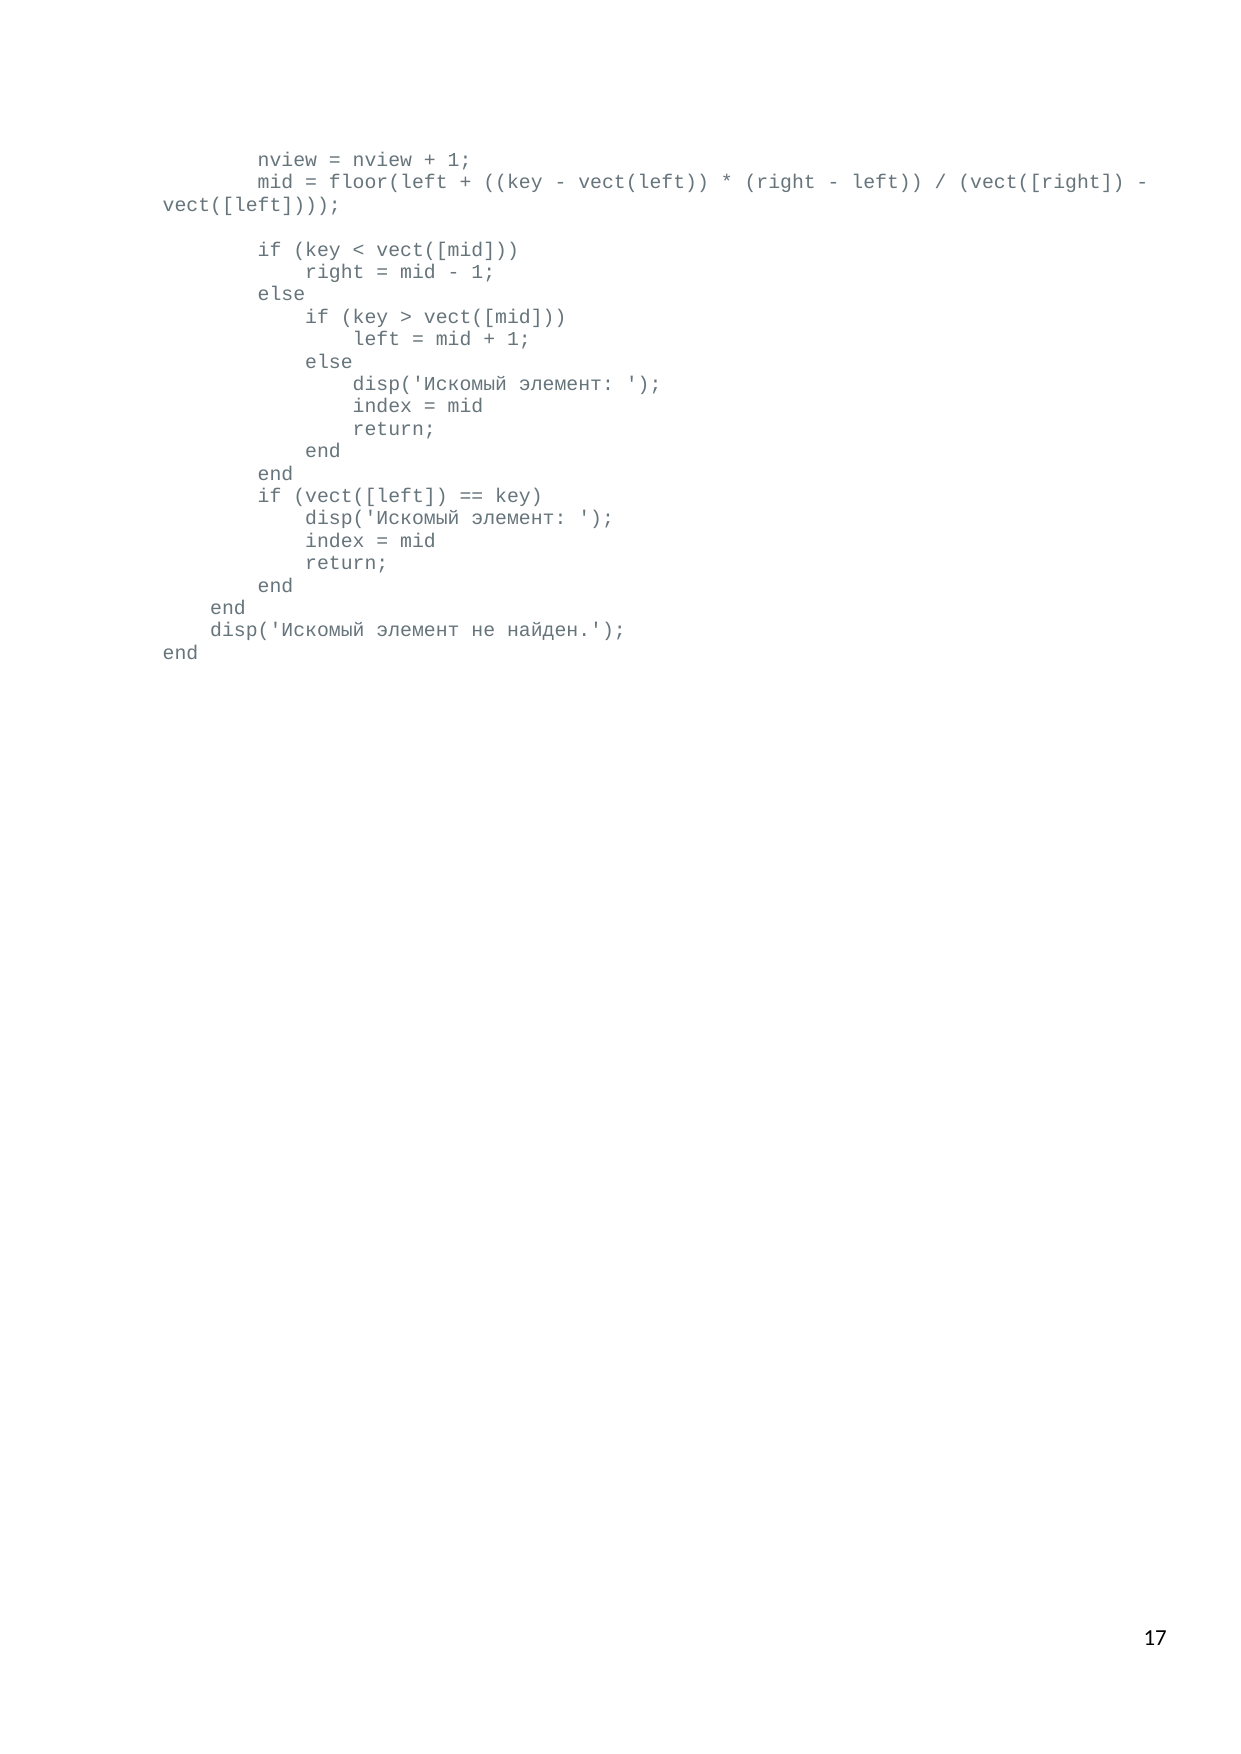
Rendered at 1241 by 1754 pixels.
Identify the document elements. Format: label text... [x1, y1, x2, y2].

text end [162, 576, 1166, 598]
text return; [162, 553, 1166, 576]
text right = mid - 1; [162, 262, 1166, 284]
text index = mid [162, 396, 1166, 419]
text disp('Искомый элемент: '); [162, 374, 1166, 396]
text mid = floor(left + ((key - vect(left)) * (right - left)) / (vect([right]) - vect([left]))); [162, 172, 1166, 217]
text return; [162, 419, 1166, 441]
text end [162, 598, 1166, 620]
text disp('Искомый элемент: '); [162, 508, 1166, 531]
text nview = nview + 1; [162, 150, 1166, 172]
text else [162, 284, 1166, 307]
text index = mid [162, 531, 1166, 553]
text if (vect([left]) == key) [162, 486, 1166, 508]
text left = mid + 1; [162, 329, 1166, 352]
text if (key > vect([mid])) [162, 307, 1166, 329]
text else [162, 352, 1166, 374]
text if (key < vect([mid])) [162, 239, 1166, 262]
text end [162, 441, 1166, 463]
text end [162, 643, 1166, 665]
text end [162, 463, 1166, 486]
text disp('Искомый элемент не найден.'); [162, 620, 1166, 643]
